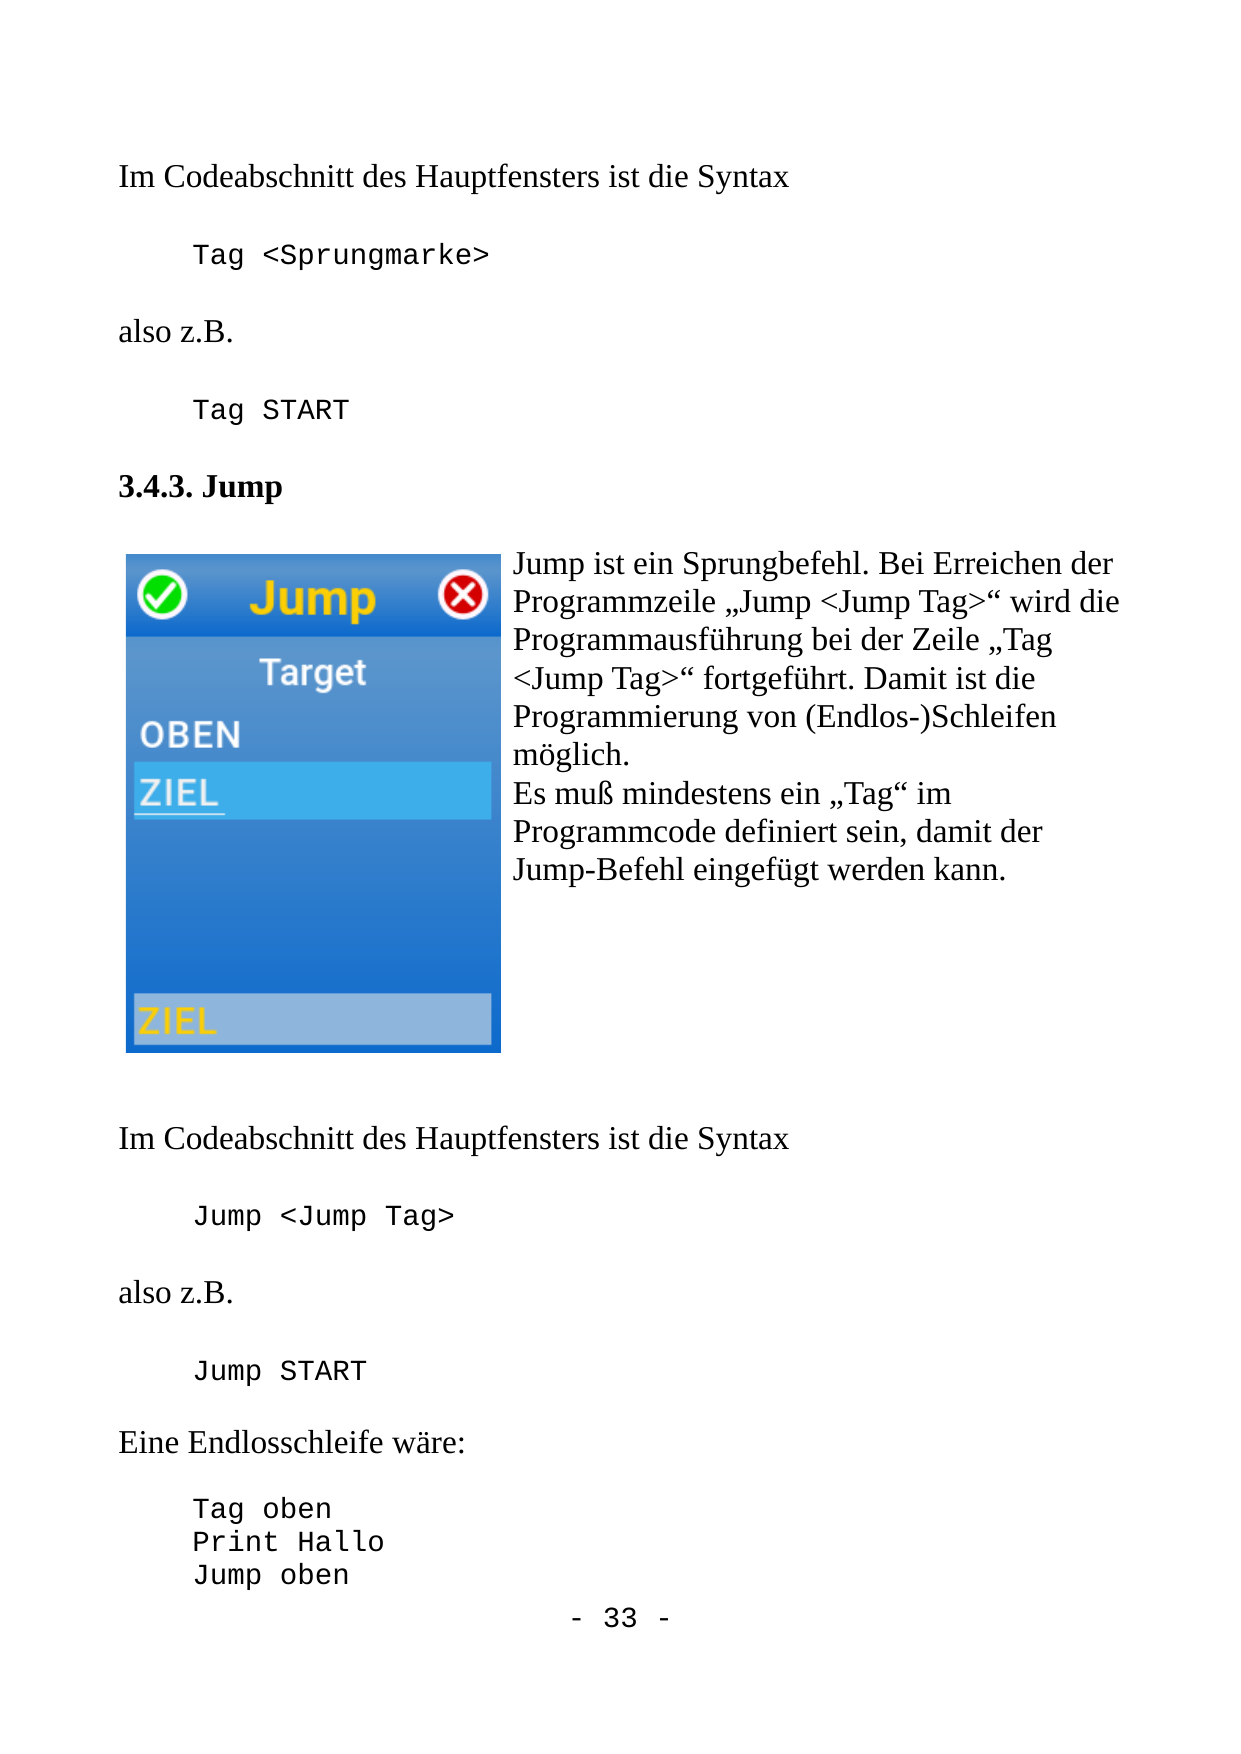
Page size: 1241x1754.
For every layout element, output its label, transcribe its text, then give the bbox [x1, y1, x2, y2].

text 3.4.3. Jump [118, 466, 1122, 504]
text Jump START [118, 1349, 1122, 1389]
text Jump <Jump Tag> [118, 1194, 1122, 1234]
text Tag <Sprungmarke> [118, 233, 1122, 273]
text Tag oben [118, 1494, 1122, 1527]
text Jump ist ein Sprungbefehl. Bei Erreichen der Programmzeile „Jump <Jump Tag>“ wird die Programmausführung bei der Zeile „Tag <Jump Tag>“ fortgeführt. Damit ist die Programmierung von (Endlos-)Schleifen möglich. [118, 543, 1122, 773]
text also z.B. [118, 311, 1122, 350]
text Es muß mindestens ein „Tag“ im Programmcode definiert sein, damit der Jump-Befehl eingefügt werden kann. [501, 773, 1122, 888]
text Im Codeabschnitt des Hauptfensters ist die Syntax [118, 156, 1122, 195]
picture [125, 554, 501, 1053]
text Eine Endlosschleife wäre: [118, 1422, 1122, 1461]
text Im Codeabschnitt des Hauptfensters ist die Syntax [118, 1118, 1122, 1156]
text Print Hallo [118, 1527, 1122, 1560]
text also z.B. [118, 1273, 1122, 1311]
text Tag START [118, 388, 1122, 428]
text Jump oben [118, 1560, 1122, 1593]
